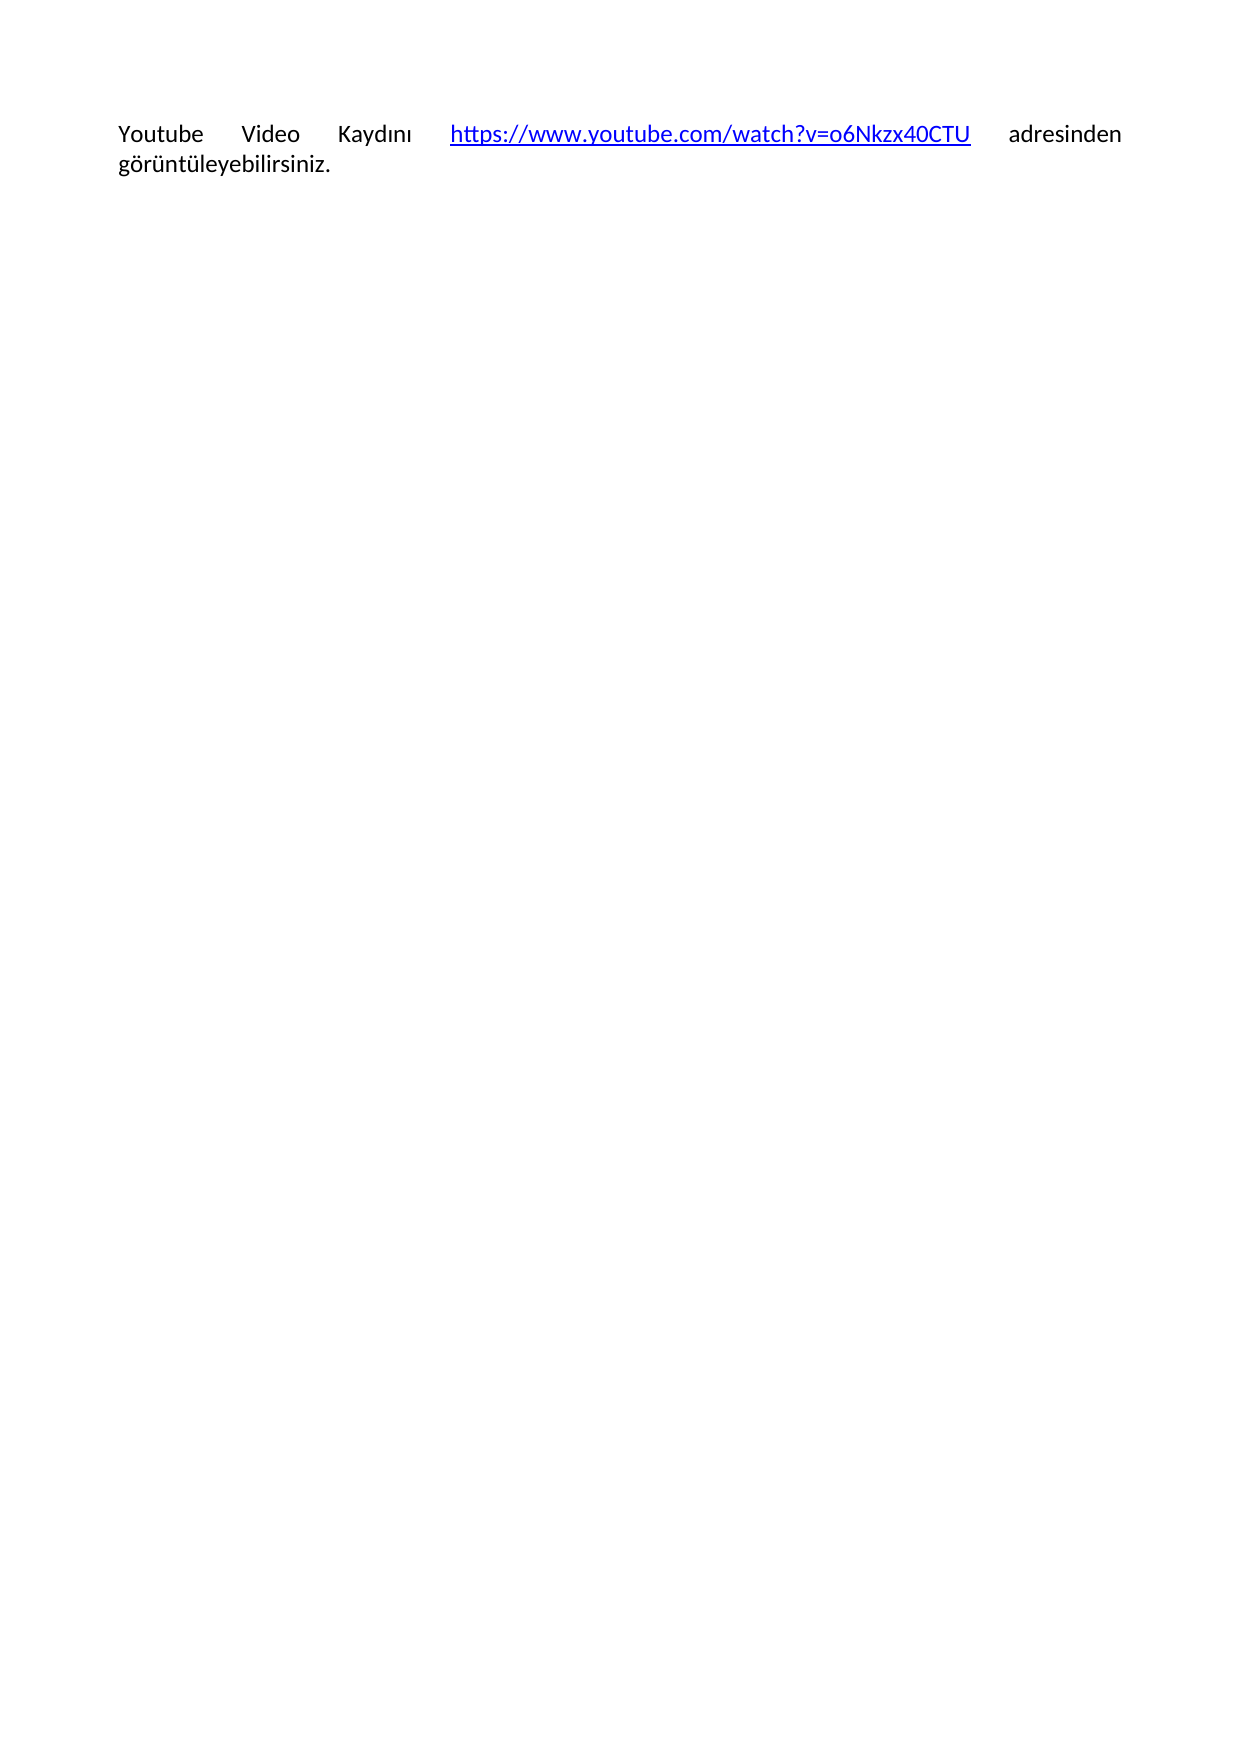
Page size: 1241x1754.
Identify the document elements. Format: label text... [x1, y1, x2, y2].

text Youtube Video Kaydını https://www.youtube.com/watch?v=o6Nkzx40CTU adresinden görüntüleyebilirsiniz. [118, 118, 1122, 179]
